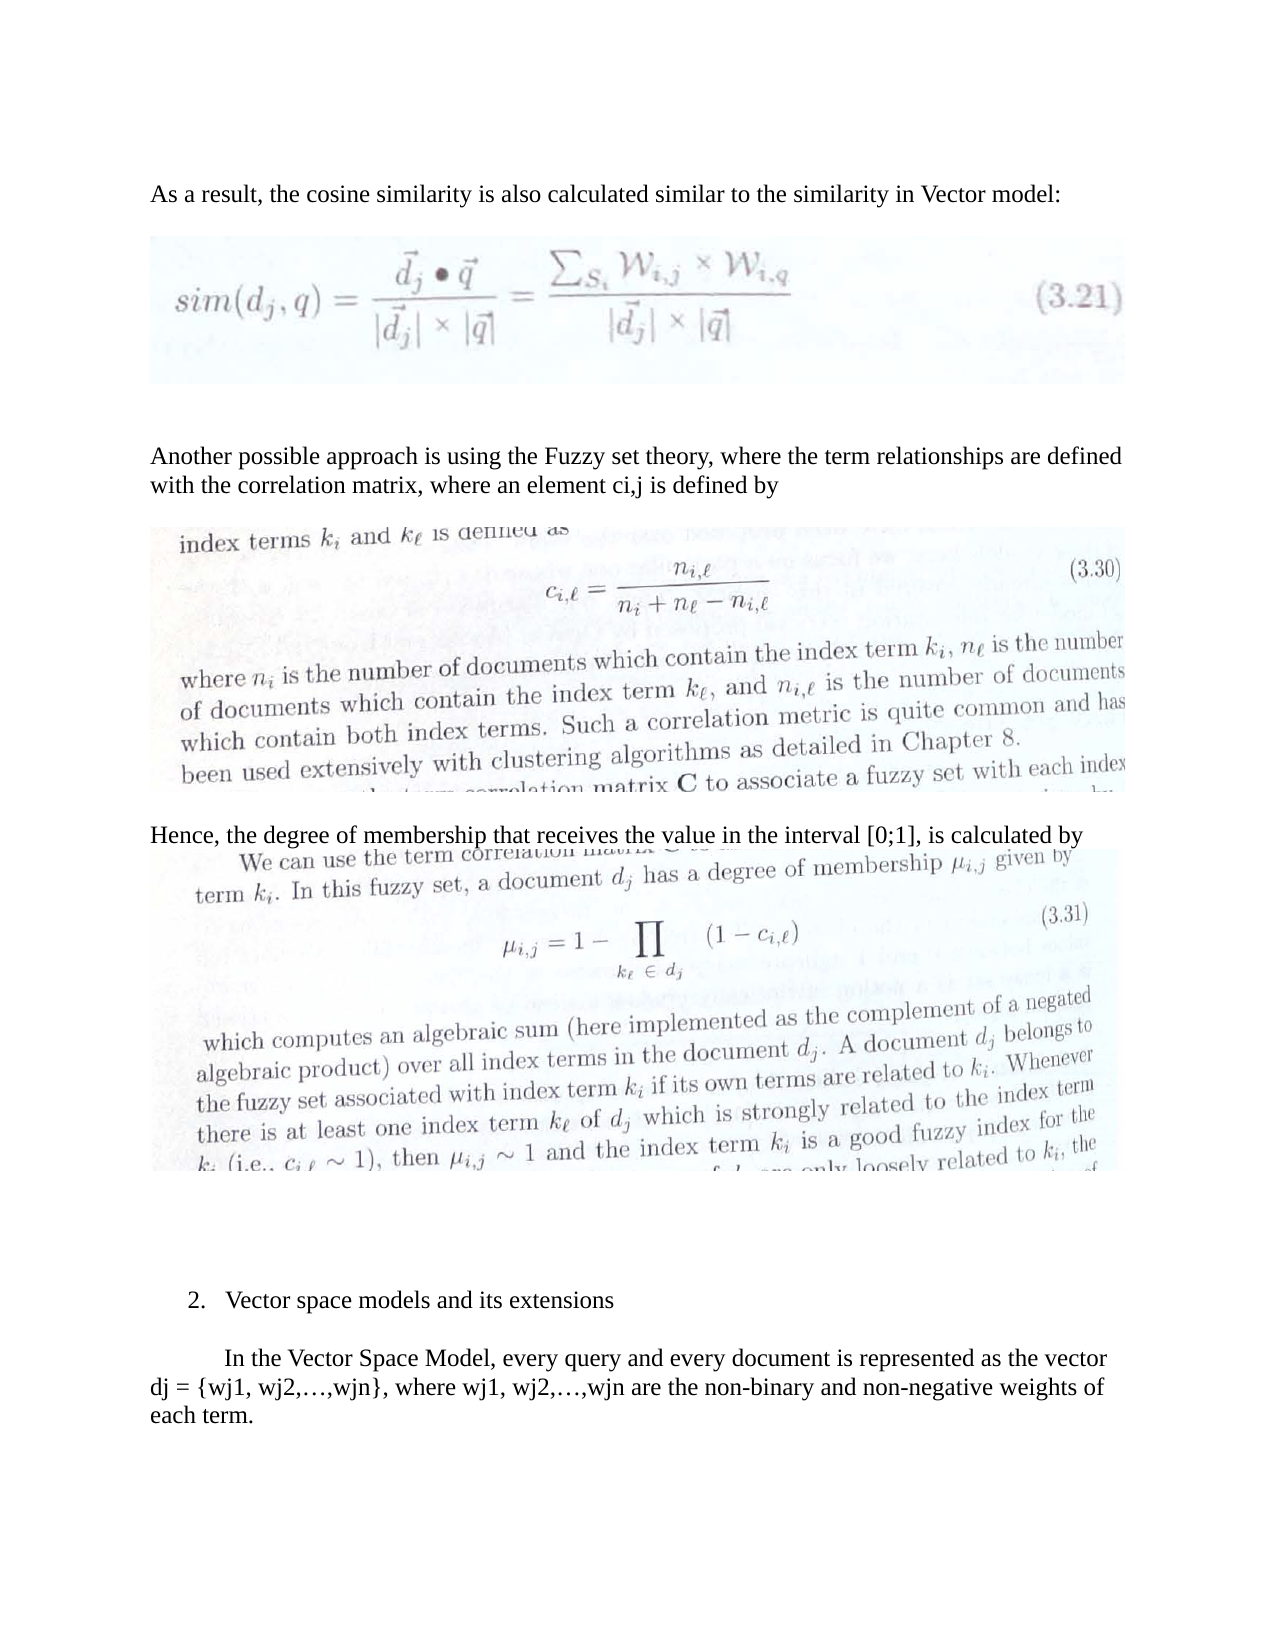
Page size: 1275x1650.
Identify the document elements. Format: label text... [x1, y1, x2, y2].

picture [150, 849, 1125, 1171]
text As a result, the cosine similarity is also calculated similar to the similarity in Vector model: [150, 179, 1125, 207]
text Another possible approach is using the Fuzzy set theory, where the term relationships are defined with the correlation matrix, where an element ci,j is defined by [150, 441, 1125, 499]
list Vector space models and its extensions [187, 1285, 1125, 1314]
text In the Vector Space Model, every query and every document is represented as the vector dj = {wj1, wj2,…,wjn}, where wj1, wj2,…,wjn are the non-binary and non-negative weights of each term. [150, 1343, 1125, 1429]
picture [150, 236, 1125, 384]
picture [150, 527, 1125, 792]
text Hence, the degree of membership that receives the value in the interval [0;1], is calculated by [150, 820, 1125, 849]
